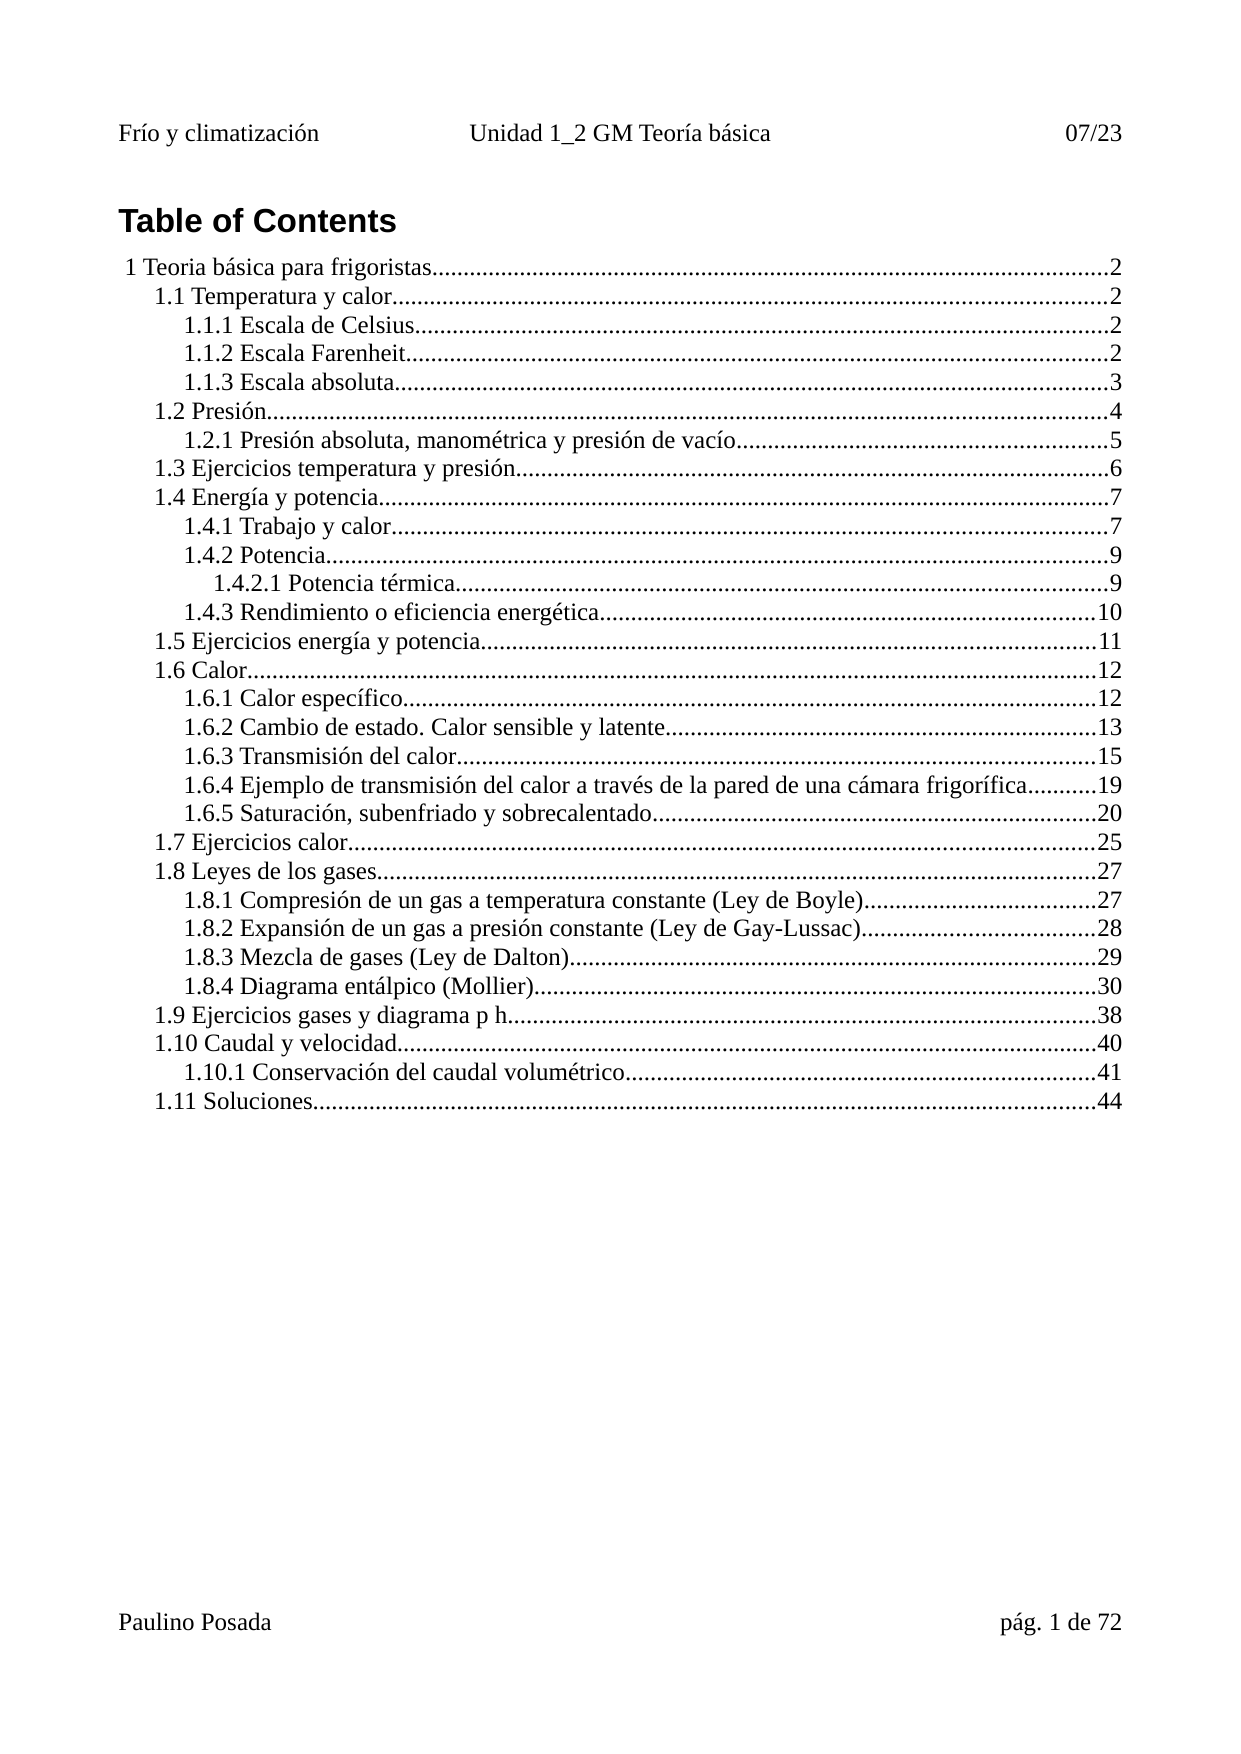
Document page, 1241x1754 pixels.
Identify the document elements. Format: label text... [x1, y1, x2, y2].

text 1.8.1 Compresión de un gas a temperatura constante (Ley de Boyle) 27 [177, 885, 1122, 913]
text 1.4.2.1 Potencia térmica 9 [207, 568, 1122, 597]
text 1.1.3 Escala absoluta 3 [177, 367, 1122, 396]
text 1.1.1 Escala de Celsius 2 [177, 310, 1122, 338]
text 1.5 Ejercicios energía y potencia 11 [148, 626, 1122, 655]
text 1.7 Ejercicios calor 25 [148, 827, 1122, 856]
text 1.10.1 Conservación del caudal volumétrico 41 [177, 1057, 1122, 1086]
text 1.3 Ejercicios temperatura y presión 6 [148, 453, 1122, 482]
text 1.8.2 Expansión de un gas a presión constante (Ley de Gay-Lussac) 28 [177, 913, 1122, 942]
text 1.6.4 Ejemplo de transmisión del calor a través de la pared de una cámara frigorífica 19 [177, 770, 1122, 798]
text 1.1.2 Escala Farenheit 2 [177, 338, 1122, 367]
text 1 Teoria básica para frigoristas 2 [118, 252, 1122, 281]
text 1.4.2 Potencia 9 [177, 540, 1122, 568]
text 1.11 Soluciones 44 [148, 1086, 1122, 1115]
text 1.4 Energía y potencia 7 [148, 482, 1122, 511]
text 1.4.1 Trabajo y calor 7 [177, 511, 1122, 540]
text 1.8.3 Mezcla de gases (Ley de Dalton) 29 [177, 942, 1122, 971]
text 1.6.5 Saturación, subenfriado y sobrecalentado 20 [177, 798, 1122, 827]
subtitle Table of Contents [118, 201, 1122, 240]
text 1.9 Ejercicios gases y diagrama p h 38 [148, 1000, 1122, 1028]
text 1.6 Calor 12 [148, 655, 1122, 683]
text 1.6.1 Calor específico 12 [177, 683, 1122, 712]
text 1.8.4 Diagrama entálpico (Mollier) 30 [177, 971, 1122, 1000]
text 1.1 Temperatura y calor 2 [148, 281, 1122, 310]
text 1.6.2 Cambio de estado. Calor sensible y latente. 13 [177, 712, 1122, 741]
text 1.2 Presión 4 [148, 396, 1122, 425]
text 1.10 Caudal y velocidad 40 [148, 1028, 1122, 1057]
text 1.6.3 Transmisión del calor 15 [177, 741, 1122, 770]
text 1.2.1 Presión absoluta, manométrica y presión de vacío 5 [177, 425, 1122, 453]
text 1.8 Leyes de los gases 27 [148, 856, 1122, 885]
text 1.4.3 Rendimiento o eficiencia energética 10 [177, 597, 1122, 626]
